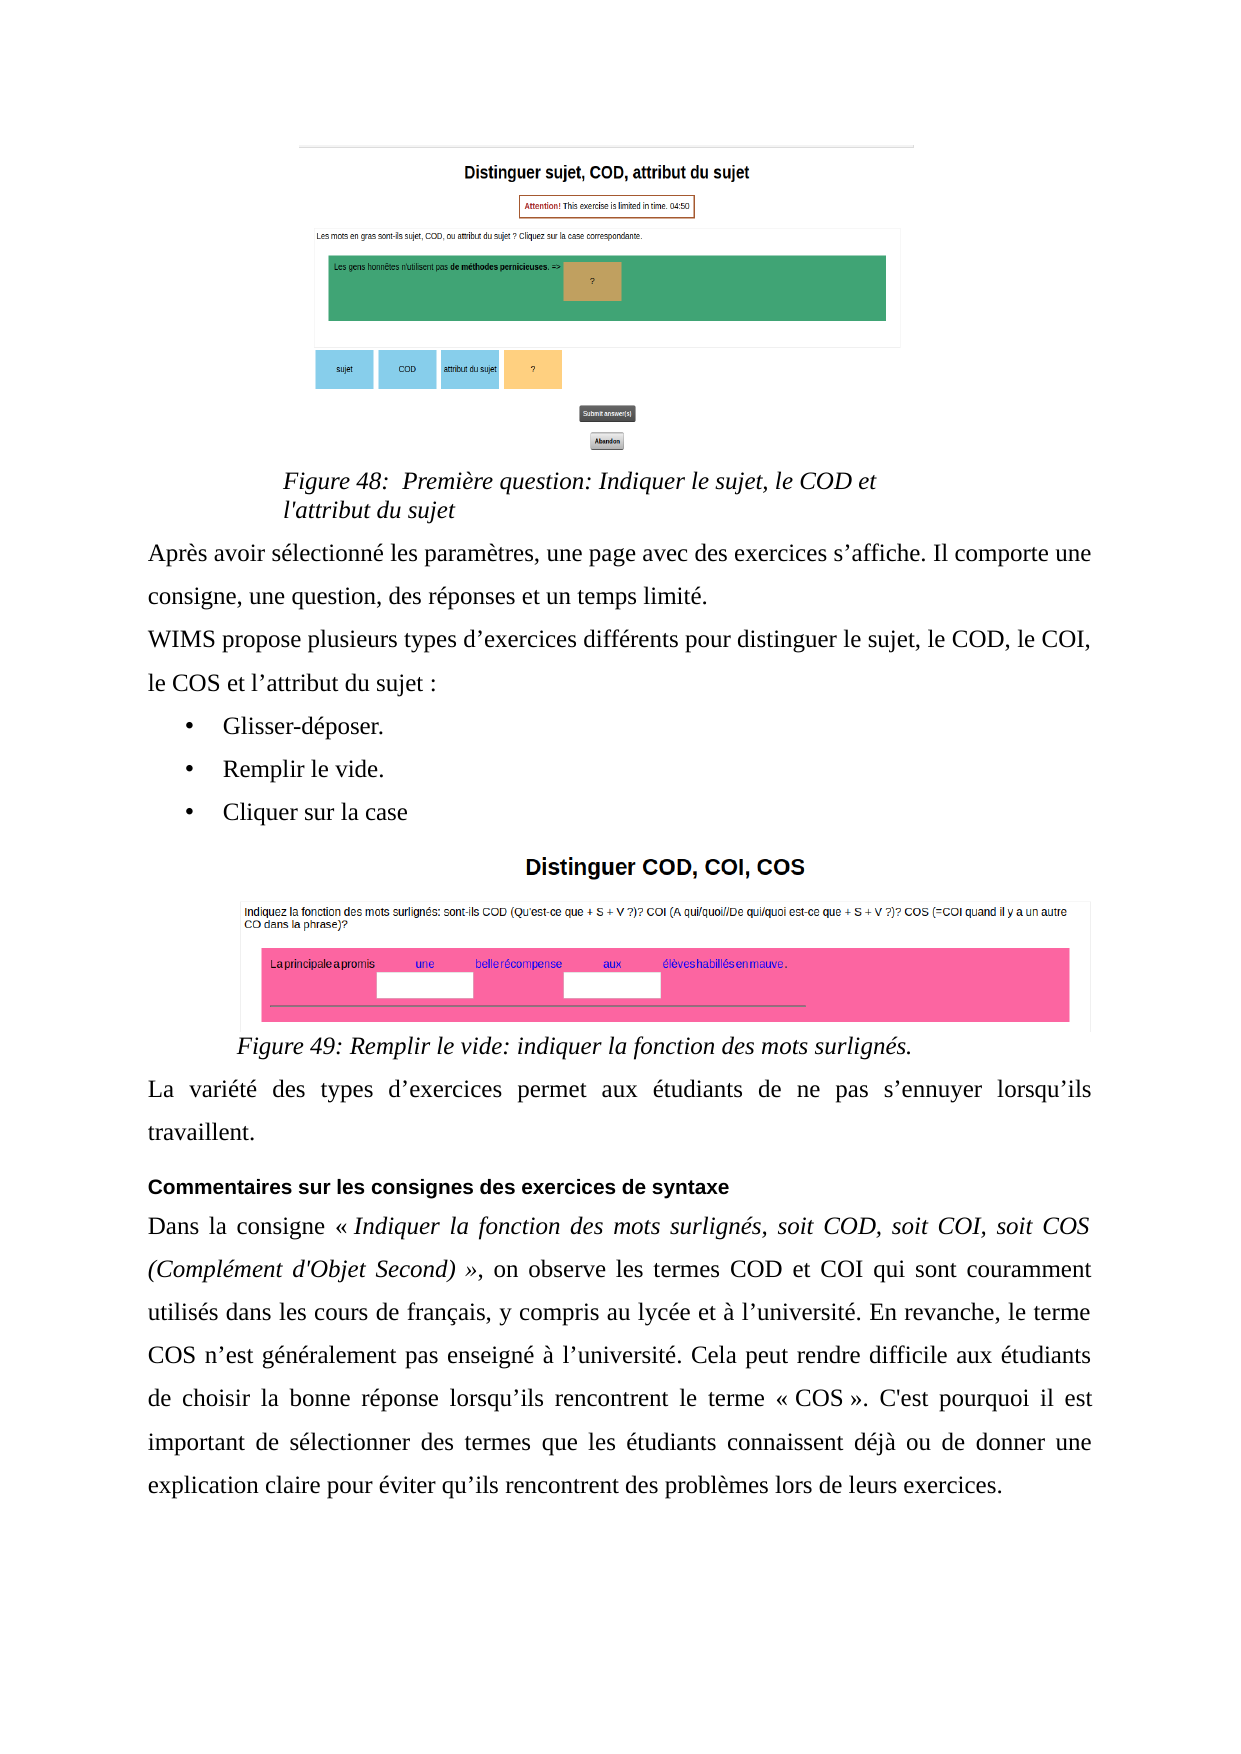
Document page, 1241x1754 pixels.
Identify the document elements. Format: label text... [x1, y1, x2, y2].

text Figure 43: Remplir le vide: indiquer la fonction des mots surlignés. [237, 1032, 1094, 1060]
list Glisser-déposer. [185, 711, 1092, 739]
list Cliquer sur la case [185, 797, 1092, 826]
list Remplir le vide. [185, 754, 1092, 783]
text Commentaires sur les consignes des exercices de syntaxe [148, 1175, 1092, 1199]
picture [299, 145, 920, 467]
text La variété des types d’exercices permet aux étudiants de ne pas s’ennuyer lorsqu’ils travaillent. [148, 840, 1094, 1146]
text Figure 42: Première question: Indiquer le sujet, le COD et l'attribut du sujet [283, 146, 936, 524]
text Dans la consigne « Indiquer la fonction des mots surlignés, soit COD, soit COI, soit COS (Complément d'Objet Second) », on observe les termes COD et COI qui sont couramment utilisés dans les cours de français, y compris au lycée et à l’université. En revanche, le terme COS n’est généralement pas enseigné à l’université. Cela peut rendre difficile aux étudiants de choisir la bonne réponse lorsqu’ils rencontrent le terme « COS ». C'est pourquoi il est important de sélectionner des termes que les étudiants connaissent déjà ou de donner une explication claire pour éviter qu’ils rencontrent des problèmes lors de leurs exercices. [148, 1211, 1092, 1498]
picture [236, 853, 1094, 1032]
text Après avoir sélectionné les paramètres, une page avec des exercices s’affiche. Il comporte une consigne, une question, des réponses et un temps limité. [148, 148, 1092, 610]
text [283, 133, 936, 146]
text WIMS propose plusieurs types d’exercices différents pour distinguer le sujet, le COD, le COI, le COS et l’attribut du sujet : [148, 624, 1092, 696]
